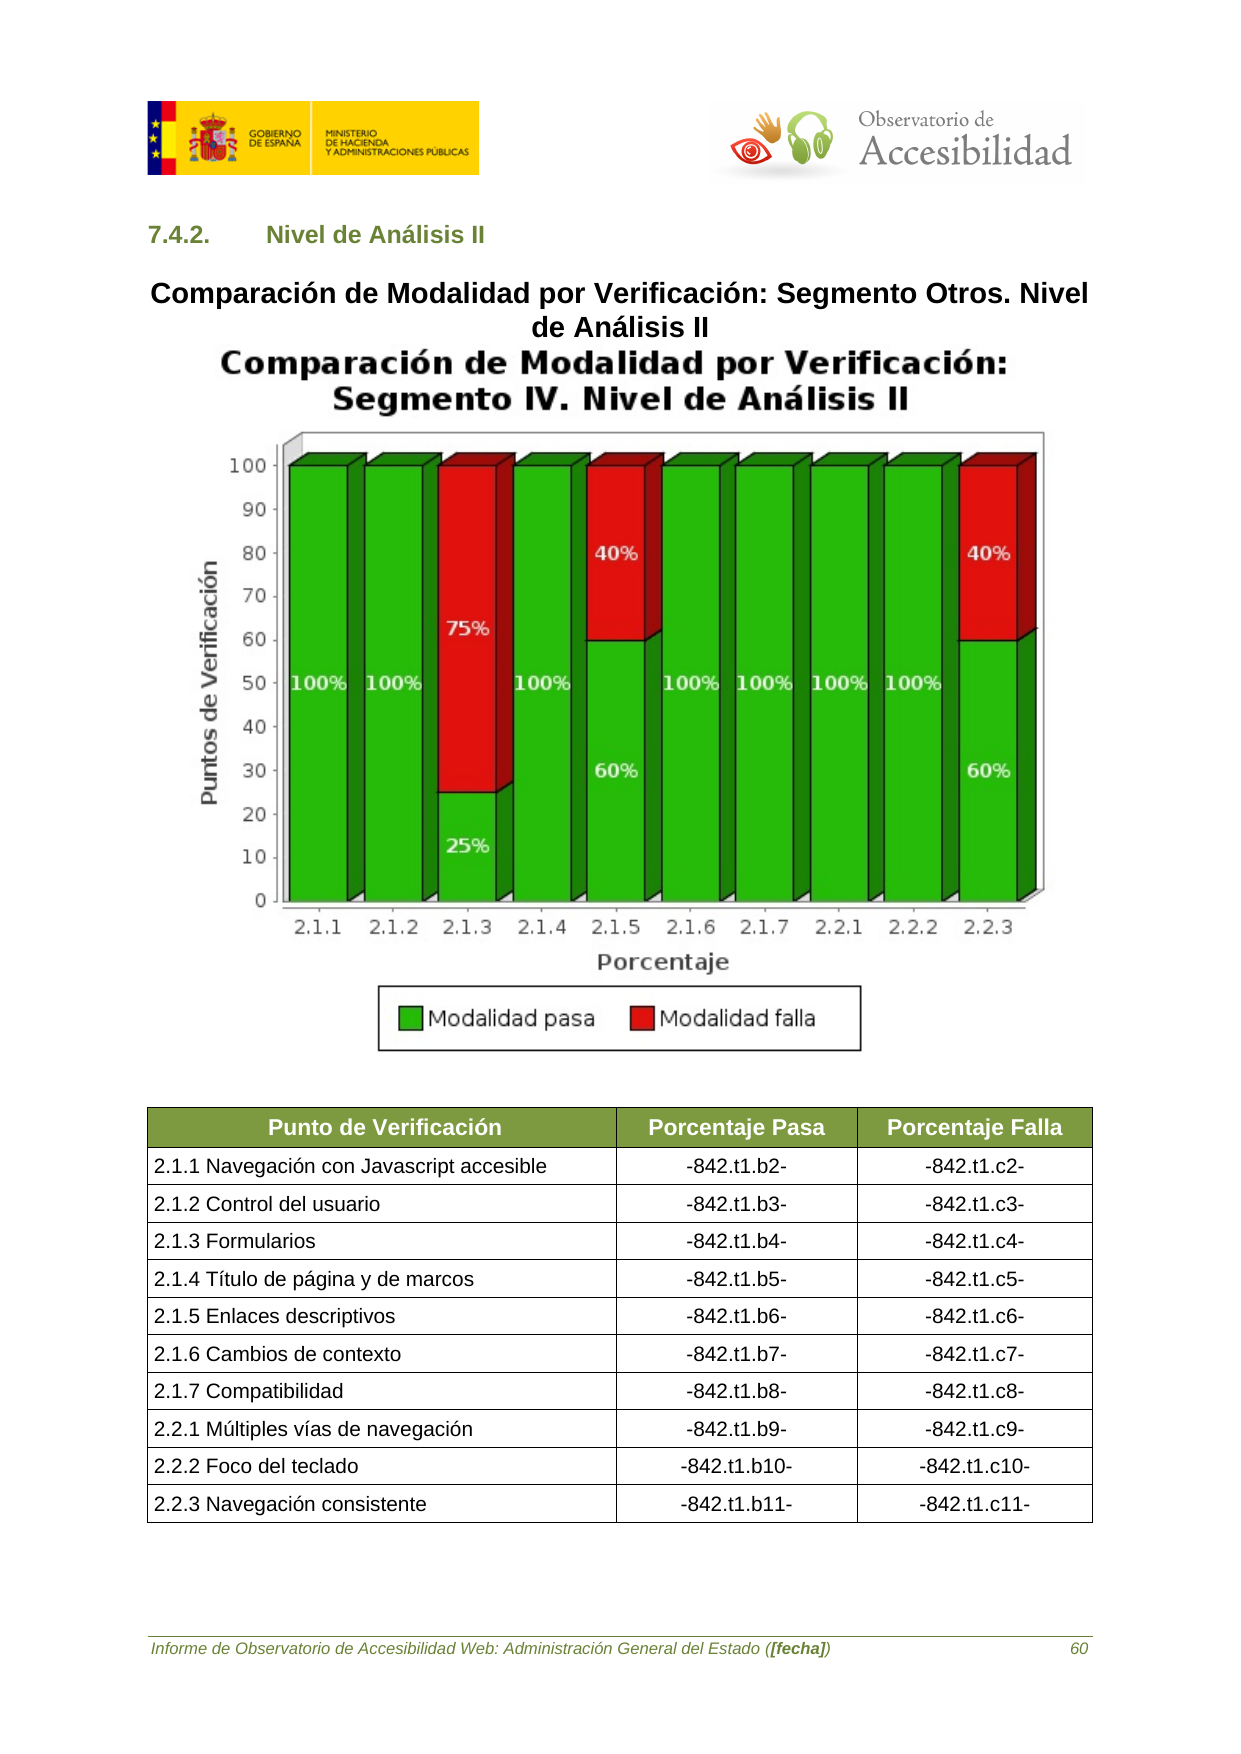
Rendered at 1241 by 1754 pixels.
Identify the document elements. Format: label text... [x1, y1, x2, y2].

table_header Punto de Verificación [148, 1108, 616, 1147]
picture [710, 102, 1086, 185]
table_cell -842.t1.b11- [617, 1485, 857, 1522]
table_cell -842.t1.b10- [617, 1448, 857, 1484]
table_cell -842.t1.c9- [858, 1410, 1092, 1447]
table_cell 2.1.2 Control del usuario [148, 1185, 616, 1222]
table_cell 2.2.1 Múltiples vías de navegación [148, 1410, 616, 1447]
table_cell -842.t1.c11- [858, 1485, 1092, 1522]
table_cell -842.t1.b4- [617, 1223, 857, 1259]
table_cell -842.t1.c2- [858, 1148, 1092, 1184]
picture [147, 101, 479, 175]
table_cell -842.t1.b9- [617, 1410, 857, 1447]
table_cell -842.t1.c4- [858, 1223, 1092, 1259]
table_cell -842.t1.b7- [617, 1335, 857, 1372]
table_cell -842.t1.b8- [617, 1373, 857, 1409]
table_cell 2.1.3 Formularios [148, 1223, 616, 1259]
table_cell 2.1.1 Navegación con Javascript accesible [148, 1148, 616, 1184]
table_cell -842.t1.b2- [617, 1148, 857, 1184]
table_cell 2.1.4 Título de página y de marcos [148, 1260, 616, 1297]
picture [178, 343, 1062, 1053]
table_header Porcentaje Pasa [617, 1108, 857, 1147]
table_cell 2.2.3 Navegación consistente [148, 1485, 616, 1522]
table_cell 2.1.6 Cambios de contexto [148, 1335, 616, 1372]
table_cell -842.t1.c6- [858, 1298, 1092, 1334]
table_cell -842.t1.c3- [858, 1185, 1092, 1222]
table_cell -842.t1.b3- [617, 1185, 857, 1222]
table_cell -842.t1.c7- [858, 1335, 1092, 1372]
table_cell 2.1.7 Compatibilidad [148, 1373, 616, 1409]
table_header Porcentaje Falla [858, 1108, 1092, 1147]
subtitle Nivel de Análisis II [148, 220, 1092, 248]
table_cell -842.t1.b6- [617, 1298, 857, 1334]
table_cell -842.t1.c5- [858, 1260, 1092, 1297]
table_cell -842.t1.c10- [858, 1448, 1092, 1484]
table_cell 2.2.2 Foco del teclado [148, 1448, 616, 1484]
table_cell -842.t1.c8- [858, 1373, 1092, 1409]
table_cell -842.t1.b5- [617, 1260, 857, 1297]
text Comparación de Modalidad por Verificación: Segmento Otros. Nivel de Análisis II [148, 276, 1092, 343]
table_cell 2.1.5 Enlaces descriptivos [148, 1298, 616, 1334]
